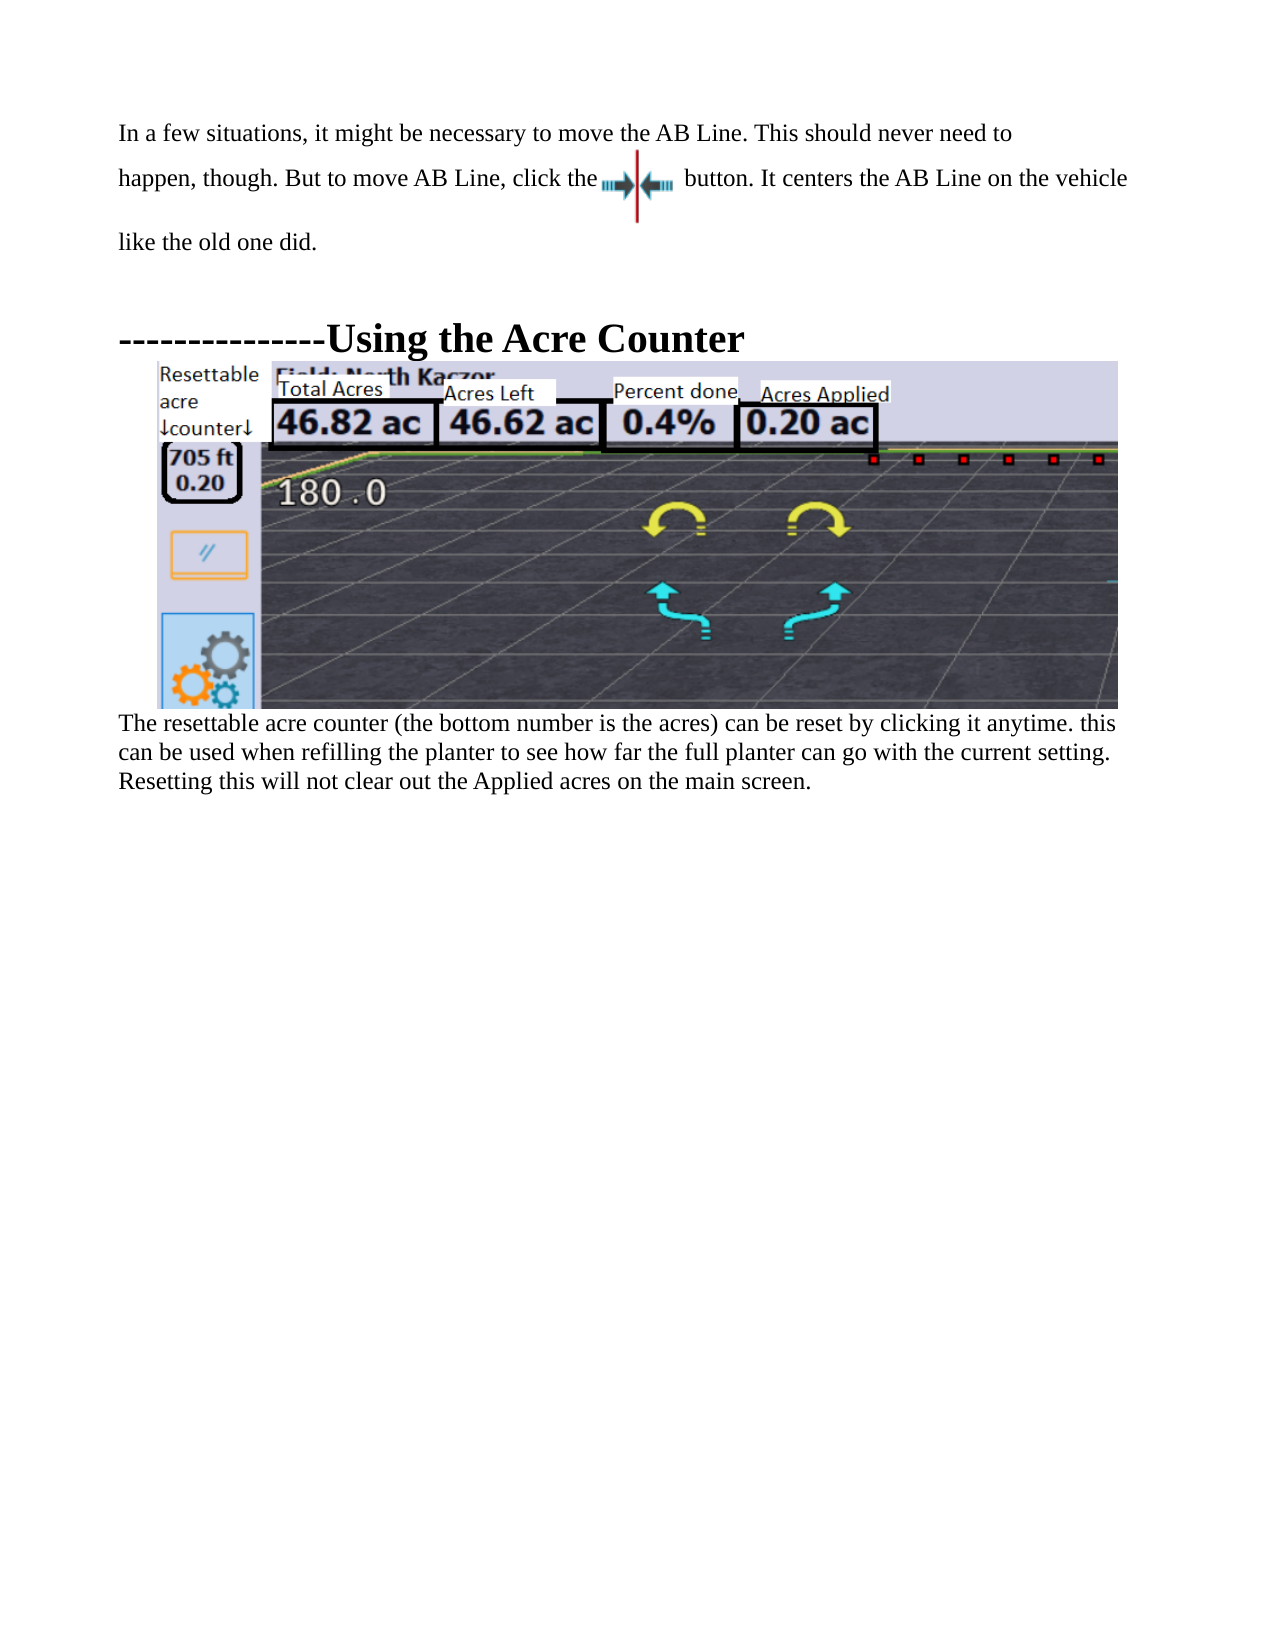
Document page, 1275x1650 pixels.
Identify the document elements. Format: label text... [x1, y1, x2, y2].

text ---------------Using the Acre Counter [118, 313, 1157, 361]
text The resettable acre counter (the bottom number is the acres) can be reset by clicking it anytime. this can be used when refilling the planter to see how far the full planter can go with the current setting. Resetting this will not clear out the Applied acres on the main screen. [118, 361, 1157, 795]
picture [597, 146, 678, 227]
text happen, though. But to move AB Line, click the button. It centers the AB Line on the vehicle like the old one did. [118, 147, 1157, 256]
text In a few situations, it might be necessary to move the AB Line. This should never need to [118, 118, 1157, 147]
